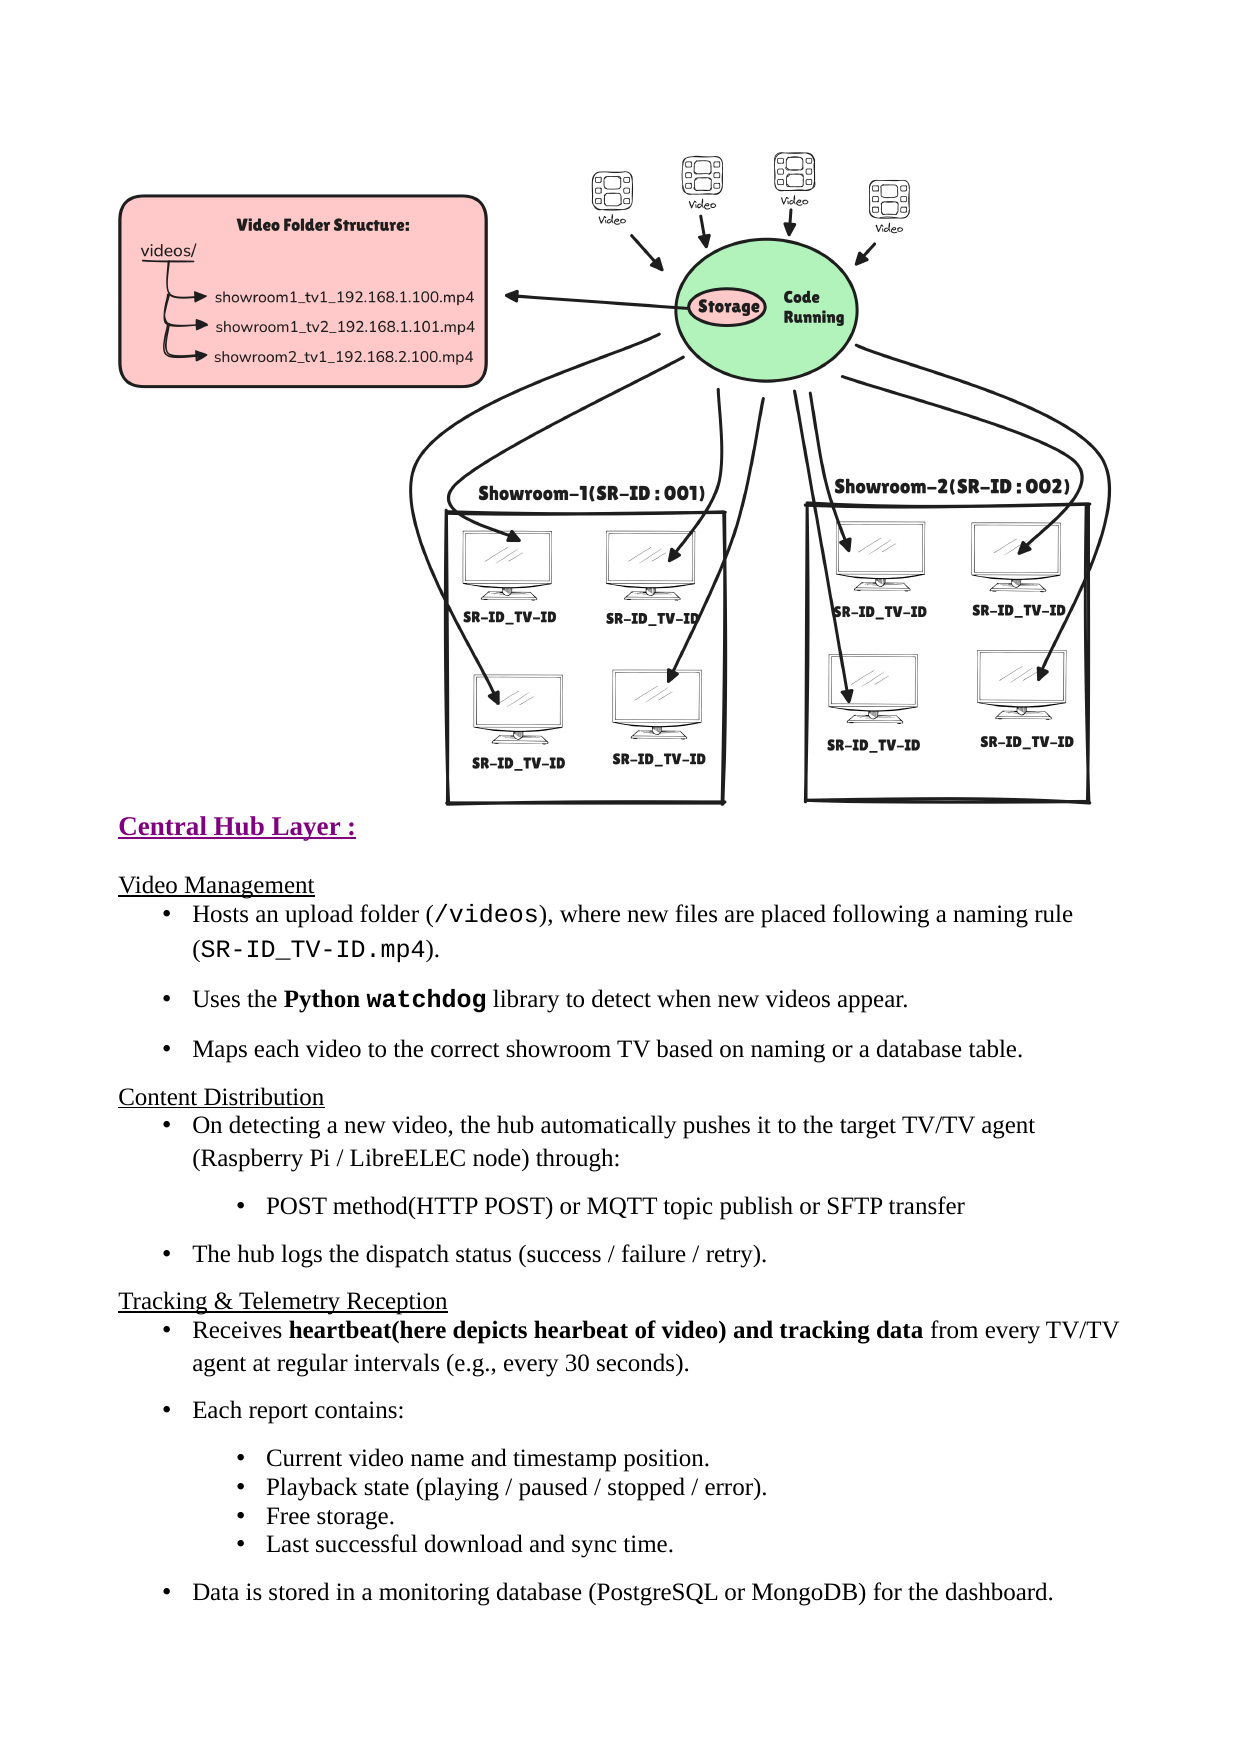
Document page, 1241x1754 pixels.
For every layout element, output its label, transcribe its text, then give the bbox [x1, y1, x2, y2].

list The hub logs the dispatch status (success / failure / retry). [162, 1239, 1122, 1267]
text Central Hub Layer : [118, 118, 1122, 841]
list Last successful download and sync time. [236, 1529, 1122, 1558]
list POST method(HTTP POST) or MQTT topic publish or SFTP transfer [236, 1191, 1122, 1220]
text Content Distribution [118, 1082, 1122, 1110]
picture [112, 138, 1117, 811]
list Current video name and timestamp position. [236, 1443, 1122, 1472]
text Video Management [118, 870, 1122, 899]
list Hosts an upload folder (/videos), where new files are placed following a naming rule (SR-ID_TV-ID.mp4). [162, 899, 1122, 965]
text Tracking & Telemetry Reception [118, 1286, 1122, 1315]
list Each report contains: [162, 1396, 1122, 1424]
list On detecting a new video, the hub automatically pushes it to the target TV/TV agent (Raspberry Pi / LibreELEC node) through: [162, 1110, 1122, 1172]
list Free storage. [236, 1501, 1122, 1529]
list Maps each video to the correct showroom TV based on naming or a database table. [162, 1034, 1122, 1063]
list Uses the Python watchdog library to detect when new videos appear. [162, 984, 1122, 1015]
list Receives heartbeat(here depicts hearbeat of video) and tracking data from every TV/TV agent at regular intervals (e.g., every 30 seconds). [162, 1315, 1122, 1377]
list Data is stored in a monitoring database (PostgreSQL or MongoDB) for the dashboard. [162, 1577, 1122, 1606]
list Playback state (playing / paused / stopped / error). [236, 1472, 1122, 1501]
